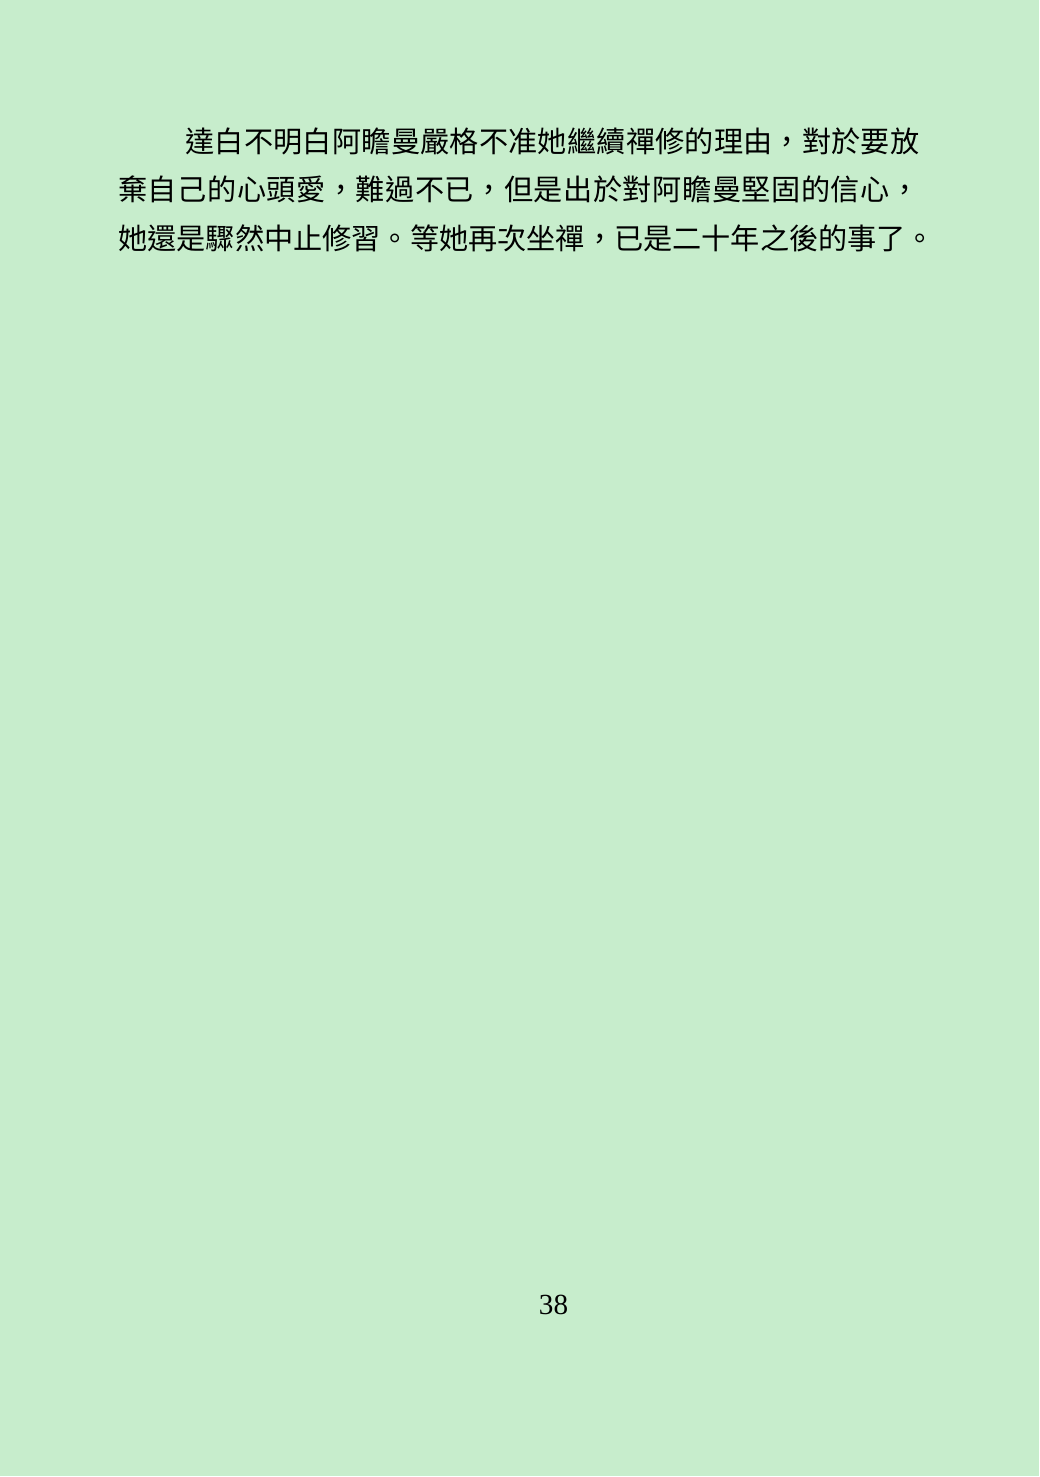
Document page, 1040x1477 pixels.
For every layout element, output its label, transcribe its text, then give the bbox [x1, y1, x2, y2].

text 達白不明白阿瞻曼嚴格不准她繼續禪修的理由，對於要放棄自己的心頭愛，難過不已，但是出於對阿瞻曼堅固的信心，她還是驟然中止修習。等她再次坐禪，已是二十年之後的事了。 [118, 118, 921, 257]
